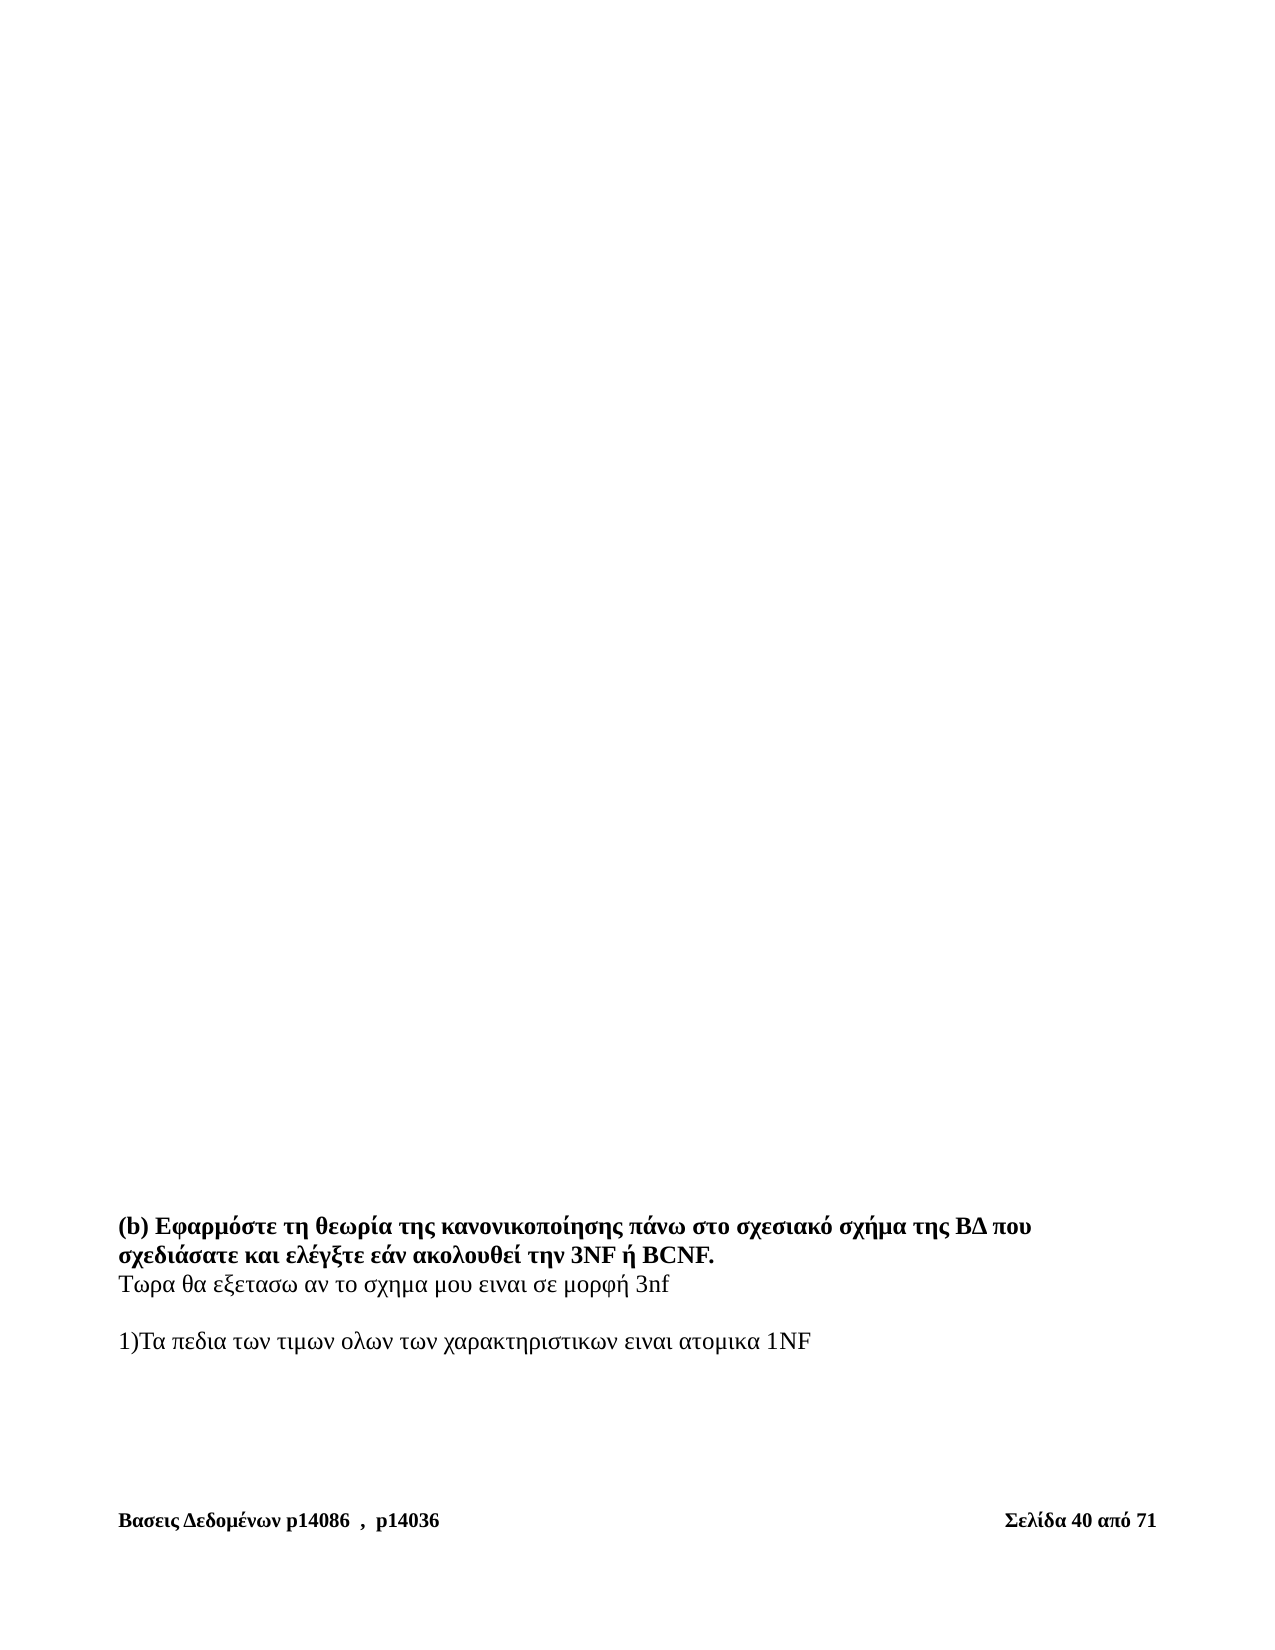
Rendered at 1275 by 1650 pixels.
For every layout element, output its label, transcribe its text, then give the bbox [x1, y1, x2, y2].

text Τωρα θα εξετασω αν το σχημα μου ειναι σε μορφή 3nf [118, 1269, 1157, 1298]
text (b) Εφαρμόστε τη θεωρία της κανονικοποίησης πάνω στο σχεσιακό σχήμα της ΒΔ που σχεδιάσατε και ελέγξτε εάν ακολουθεί την 3NF ή BCNF. [118, 1211, 1157, 1269]
text 1)Τα πεδια των τιμων ολων των χαρακτηριστικων ειναι ατομικα 1NF [118, 1326, 1157, 1355]
